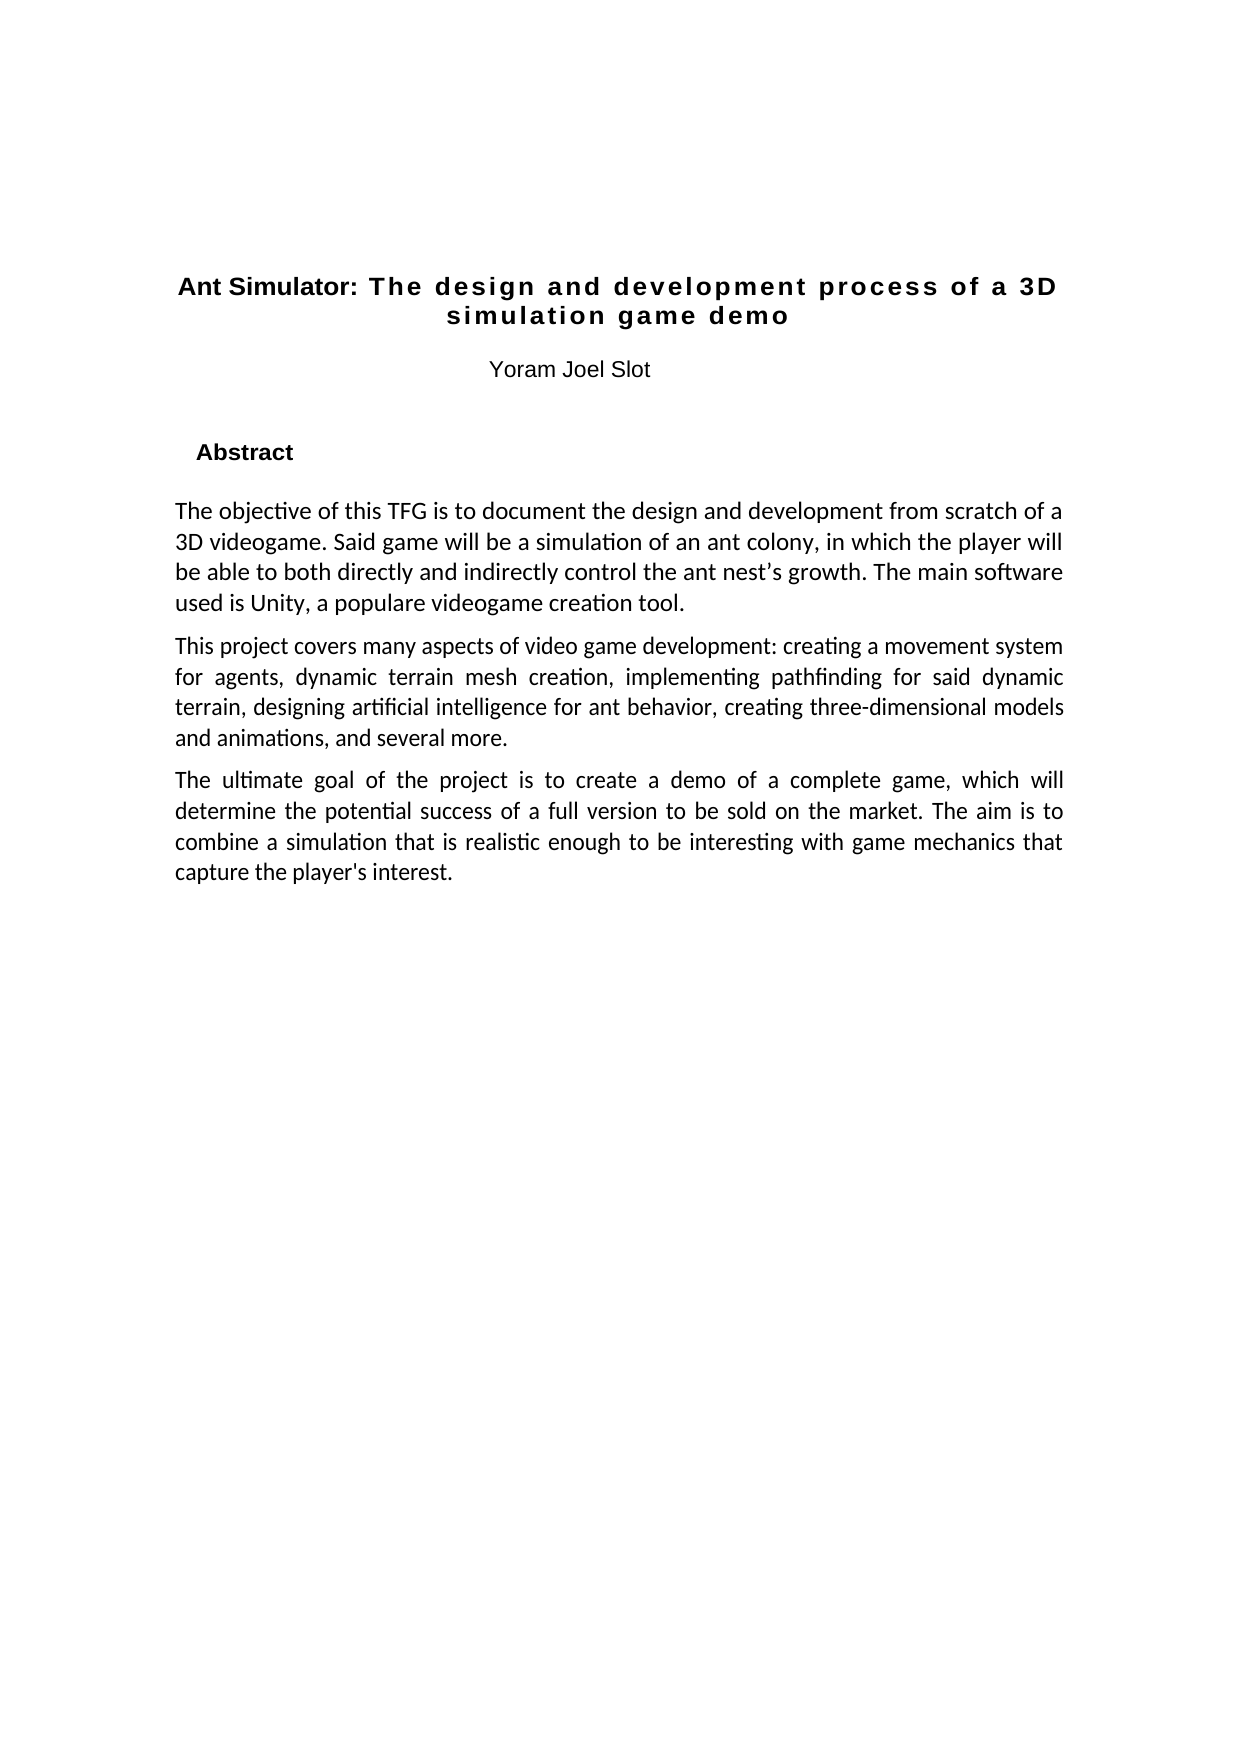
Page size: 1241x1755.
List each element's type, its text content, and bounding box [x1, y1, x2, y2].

subtitle Abstract [196, 439, 1065, 465]
text This project covers many aspects of video game development: creating a movement system for agents, dynamic terrain mesh creation, implementing pathfinding for said dynamic terrain, designing artificial intelligence for ant behavior, creating three-dimensional models and animations, and several more. [175, 630, 1065, 752]
text The objective of this TFG is to document the design and development from scratch of a 3D videogame. Said game will be a simulation of an ant colony, in which the player will be able to both directly and indirectly control the ant nest’s growth. The main software used is Unity, a populare videogame creation tool. [175, 496, 1065, 618]
text Yoram Joel Slot [175, 356, 963, 382]
subtitle Ant Simulator: The design and development process of a 3D simulation game demo [175, 272, 1059, 330]
text The ultimate goal of the project is to create a demo of a complete game, which will determine the potential success of a full version to be sold on the market. The aim is to combine a simulation that is realistic enough to be interesting with game mechanics that capture the player's interest. [175, 765, 1065, 887]
